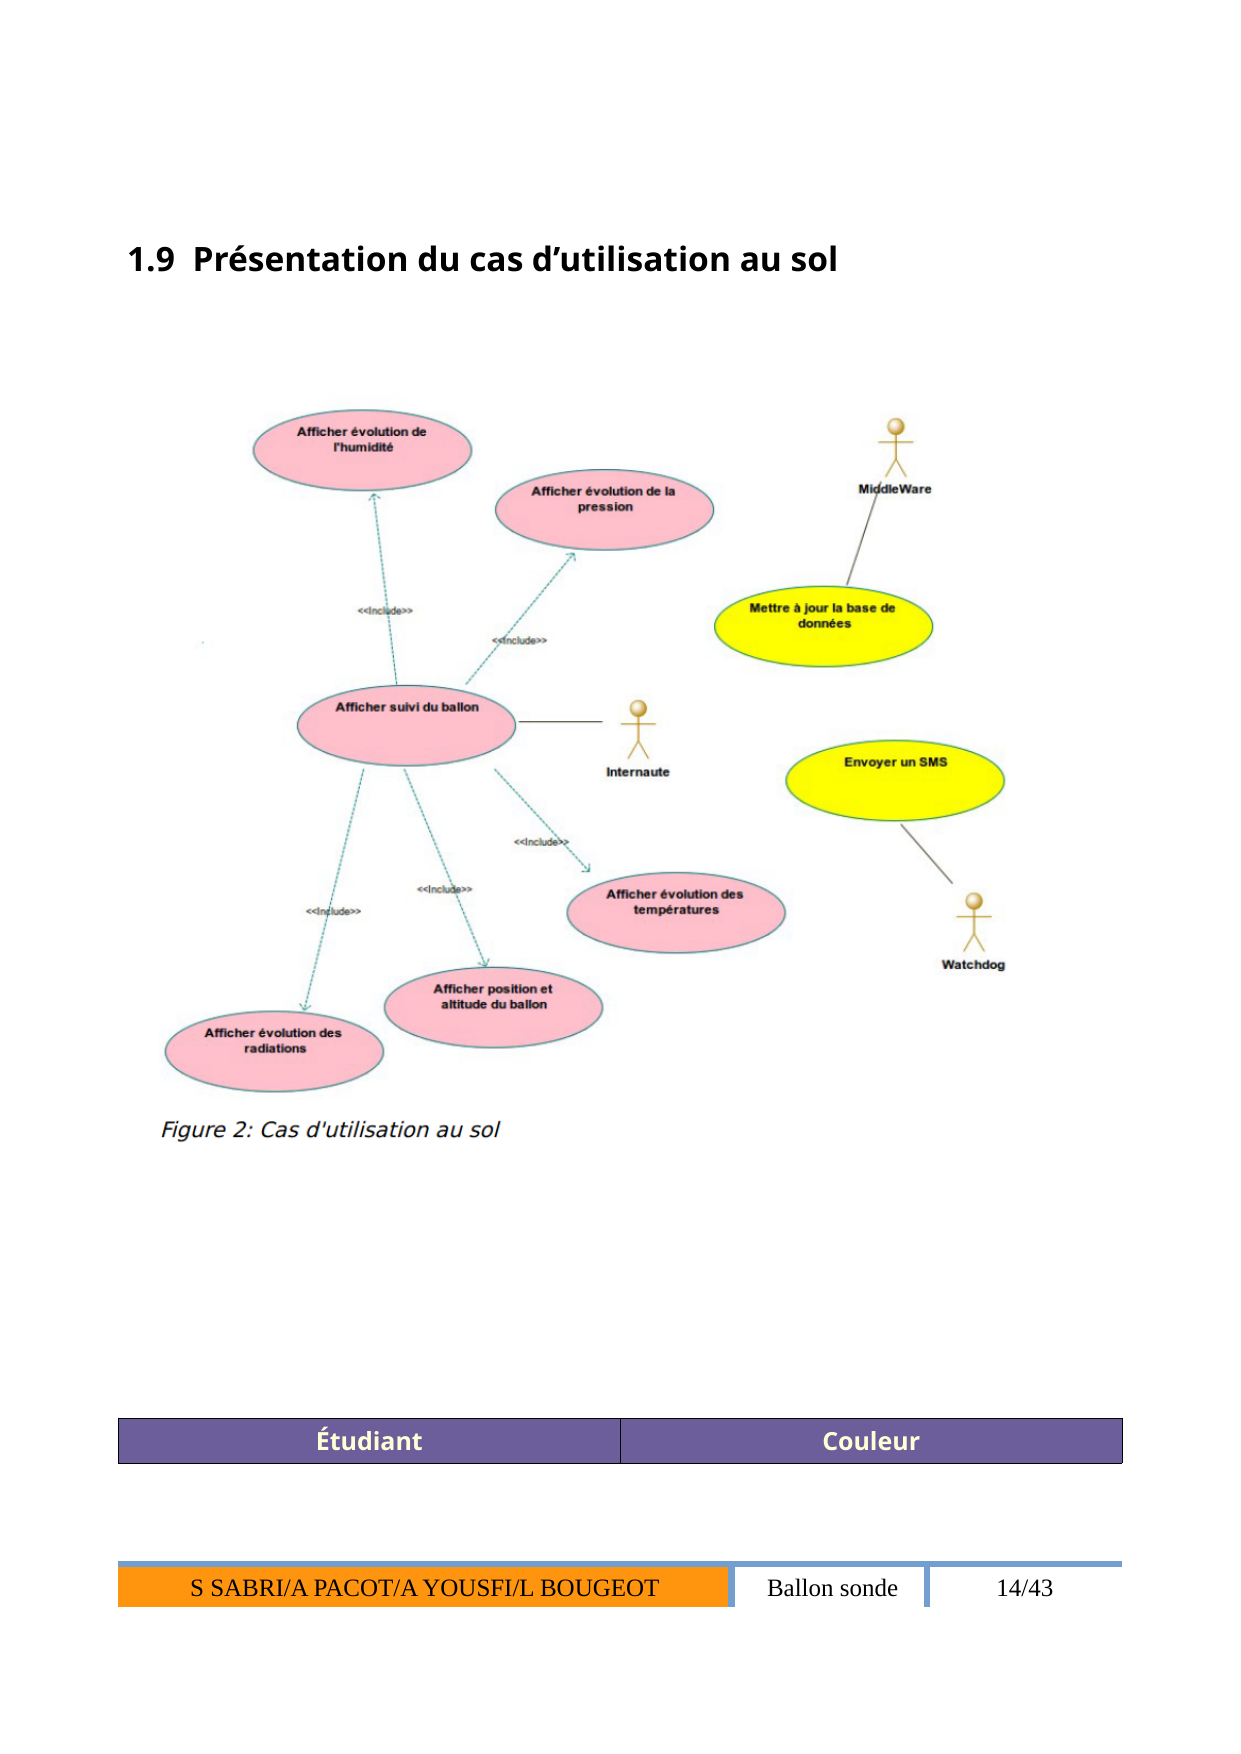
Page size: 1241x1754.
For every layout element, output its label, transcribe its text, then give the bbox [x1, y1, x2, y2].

table_header Étudiant [119, 1419, 620, 1463]
picture [60, 352, 1065, 1151]
subtitle Présentation du cas d’utilisation au sol [118, 235, 1122, 281]
table_header Couleur [621, 1419, 1122, 1463]
